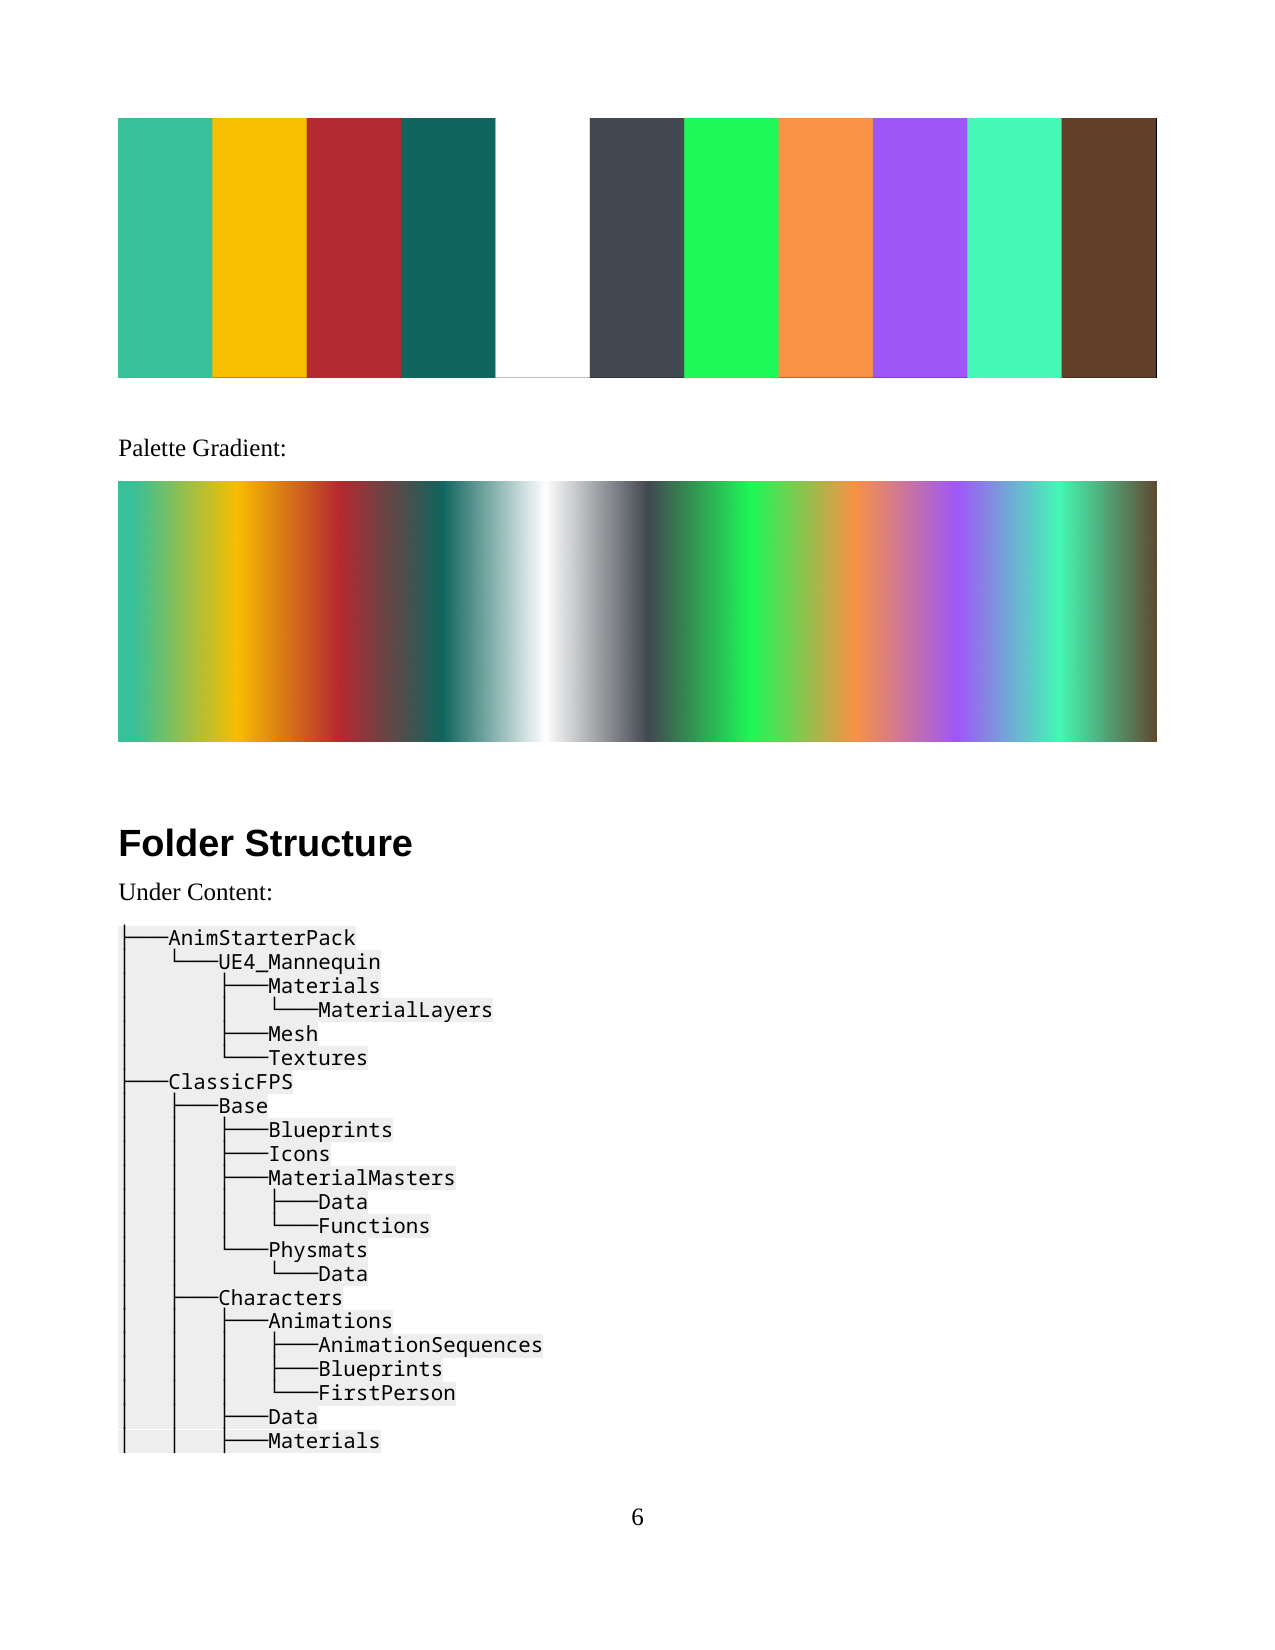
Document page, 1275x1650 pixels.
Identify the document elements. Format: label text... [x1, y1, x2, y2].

text │ │ │ ├───AnimationSequences [543, 1334, 1157, 1358]
text │ │ │ ├───Data [368, 1190, 1157, 1214]
text │ │ │ └───FirstPerson [456, 1382, 1157, 1406]
text ├───AnimStarterPack [356, 926, 1157, 950]
text │ │ ├───Materials [225, 1429, 1157, 1453]
text │ │ ├───MaterialMasters [456, 1166, 1157, 1190]
text │ │ │ └───Functions [431, 1214, 1157, 1238]
text │ │ └───Data [368, 1262, 1157, 1286]
picture [118, 118, 1157, 378]
text │ │ └───MaterialLayers [493, 998, 1157, 1022]
text │ │ ├───Icons [331, 1142, 1157, 1166]
text │ └───UE4_Mannequin [381, 950, 1157, 974]
text │ ├───Base [268, 1094, 1157, 1118]
text │ │ ├───Data [318, 1406, 1157, 1429]
text │ └───Textures [368, 1046, 1157, 1070]
text Palette Gradient: [118, 433, 1157, 461]
subtitle Folder Structure [118, 821, 1157, 865]
picture [118, 481, 1157, 742]
text │ │ │ ├───Blueprints [443, 1358, 1157, 1382]
text │ ├───Characters [343, 1286, 1157, 1310]
text │ │ └───Physmats [368, 1238, 1157, 1262]
text │ │ ├───Blueprints [393, 1118, 1157, 1142]
text │ ├───Mesh [318, 1022, 1157, 1046]
text ├───ClassicFPS [293, 1070, 1157, 1094]
text Under Content: [118, 877, 1157, 906]
text │ │ ├───Animations [393, 1310, 1157, 1334]
text │ ├───Materials [381, 974, 1157, 998]
